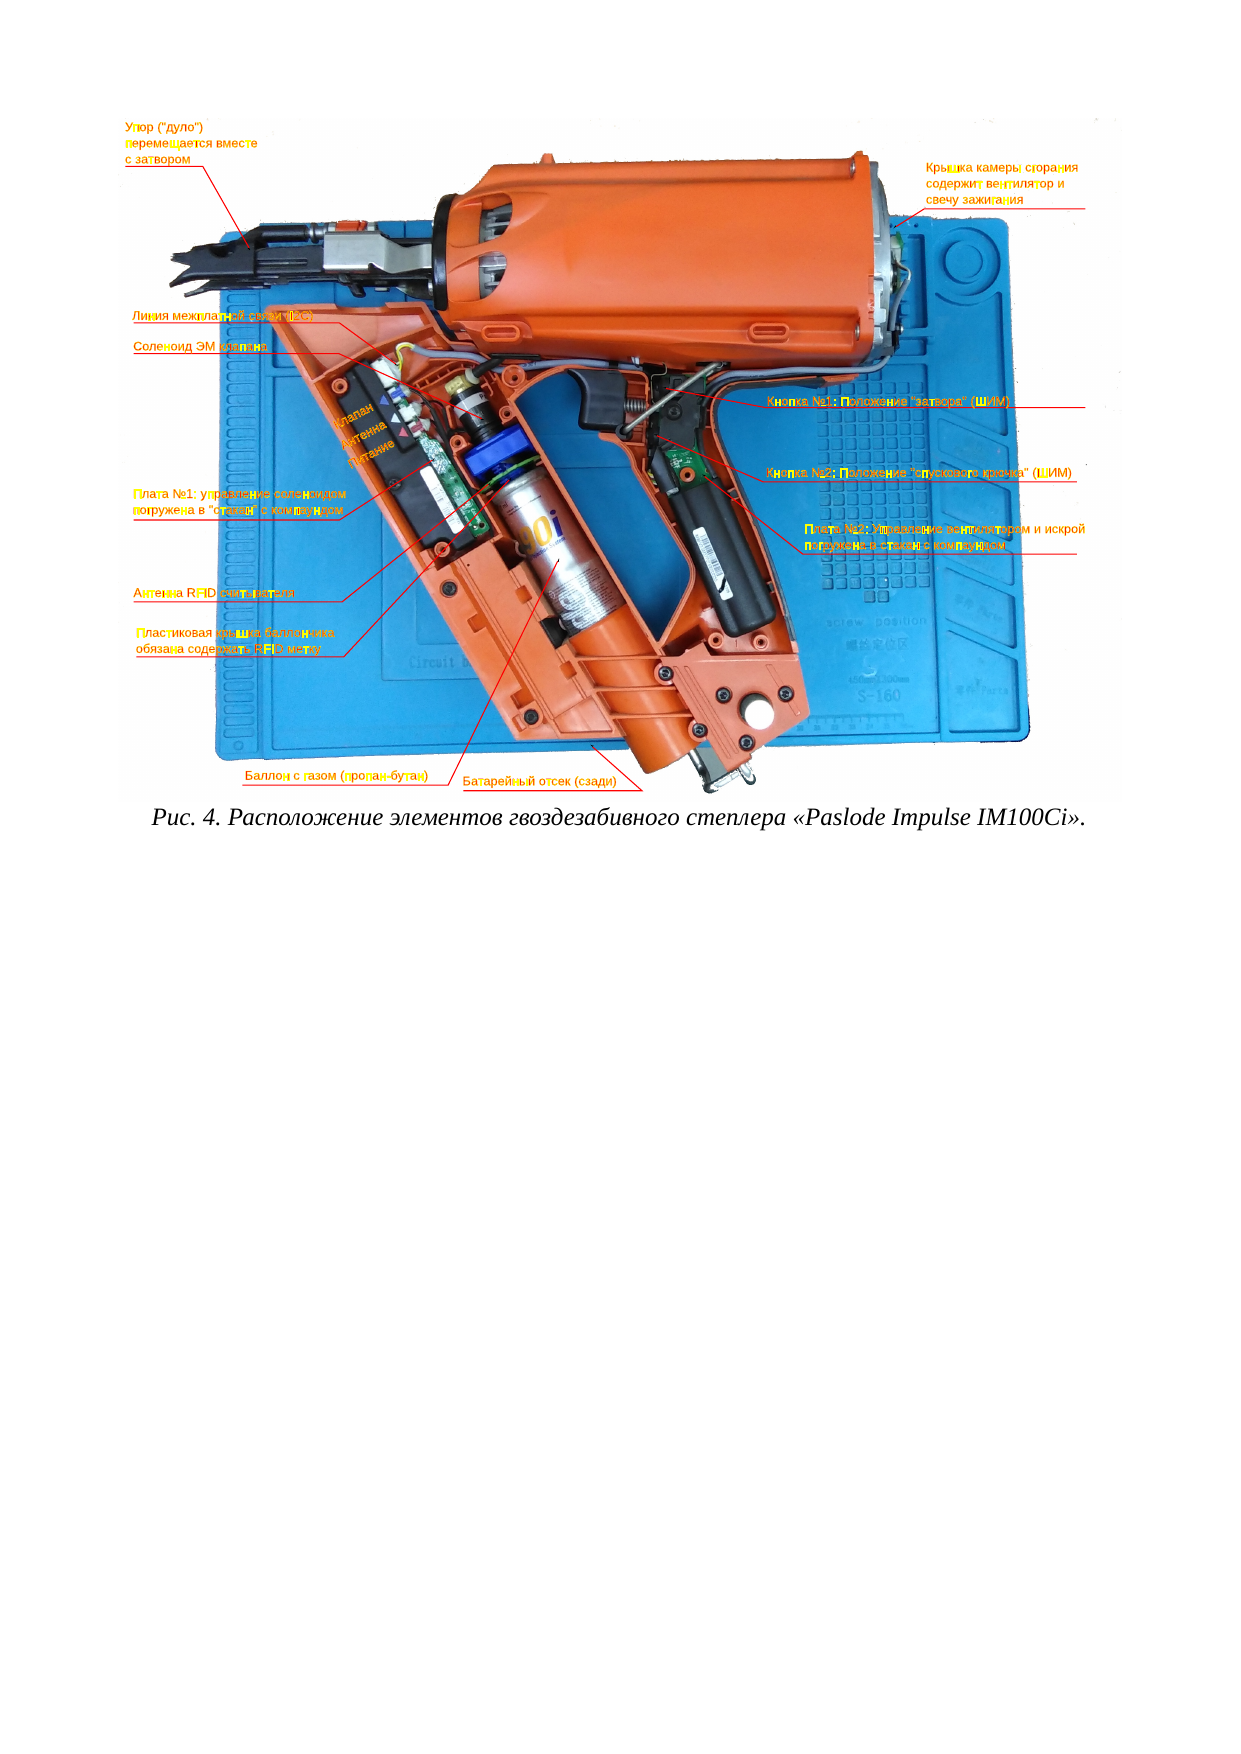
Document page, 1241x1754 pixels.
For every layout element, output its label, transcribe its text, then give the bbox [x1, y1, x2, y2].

text Рис. 4. Расположение элементов гвоздезабивного степлера «Paslode Impulse IM100Ci». [118, 802, 1122, 831]
